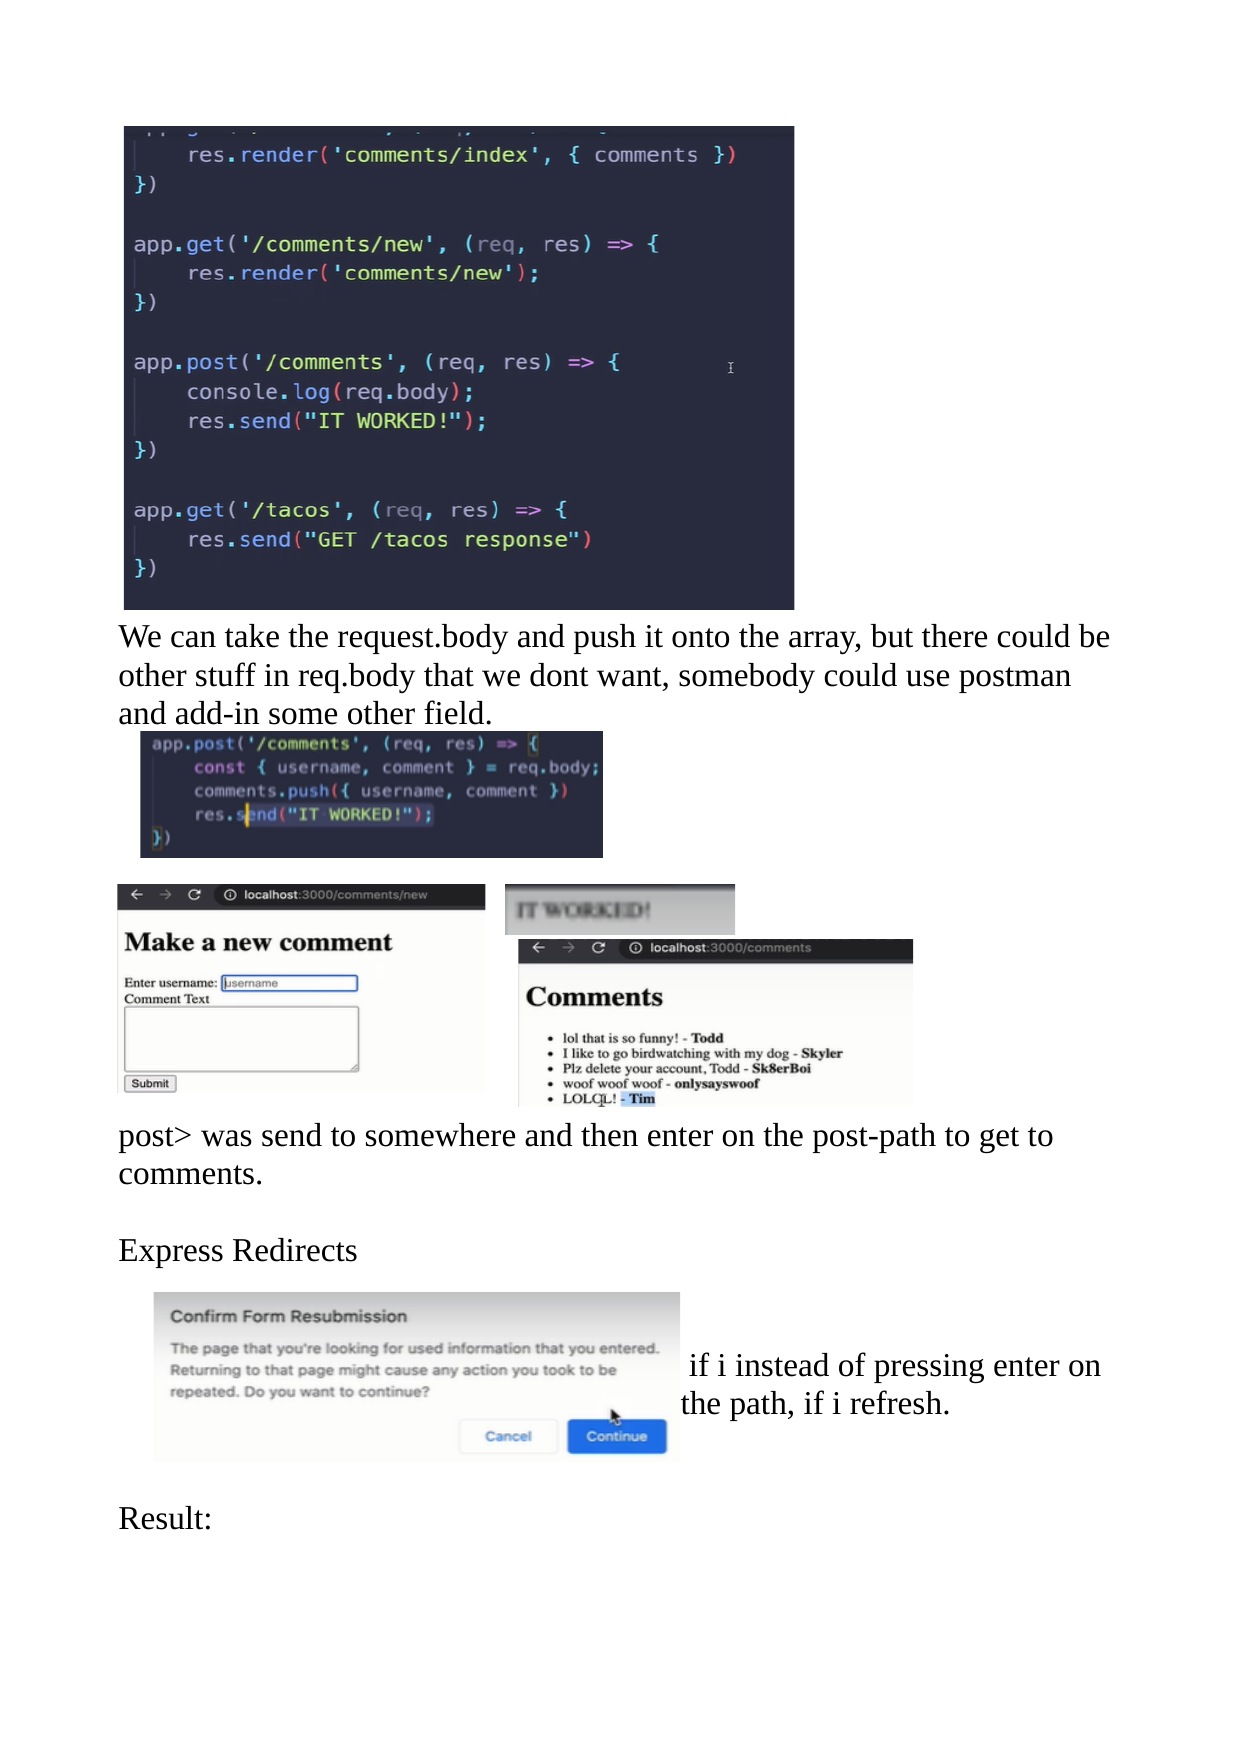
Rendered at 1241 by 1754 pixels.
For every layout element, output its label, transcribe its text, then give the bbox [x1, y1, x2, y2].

text if i instead of pressing enter on the path, if i refresh. [681, 1345, 1122, 1421]
picture [153, 1292, 681, 1462]
picture [140, 731, 603, 858]
picture [117, 884, 486, 1093]
picture [505, 884, 736, 935]
picture [123, 126, 795, 610]
text Express Redirects [118, 1230, 1122, 1268]
text post> was send to somewhere and then enter on the post-path to get to comments. [118, 1115, 1122, 1191]
picture [518, 939, 914, 1107]
text Result: [118, 1498, 1122, 1536]
text [118, 1345, 153, 1421]
text We can take the request.body and push it onto the array, but there could be other stuff in req.body that we dont want, somebody could use postman and add-in some other field. [118, 616, 1122, 731]
